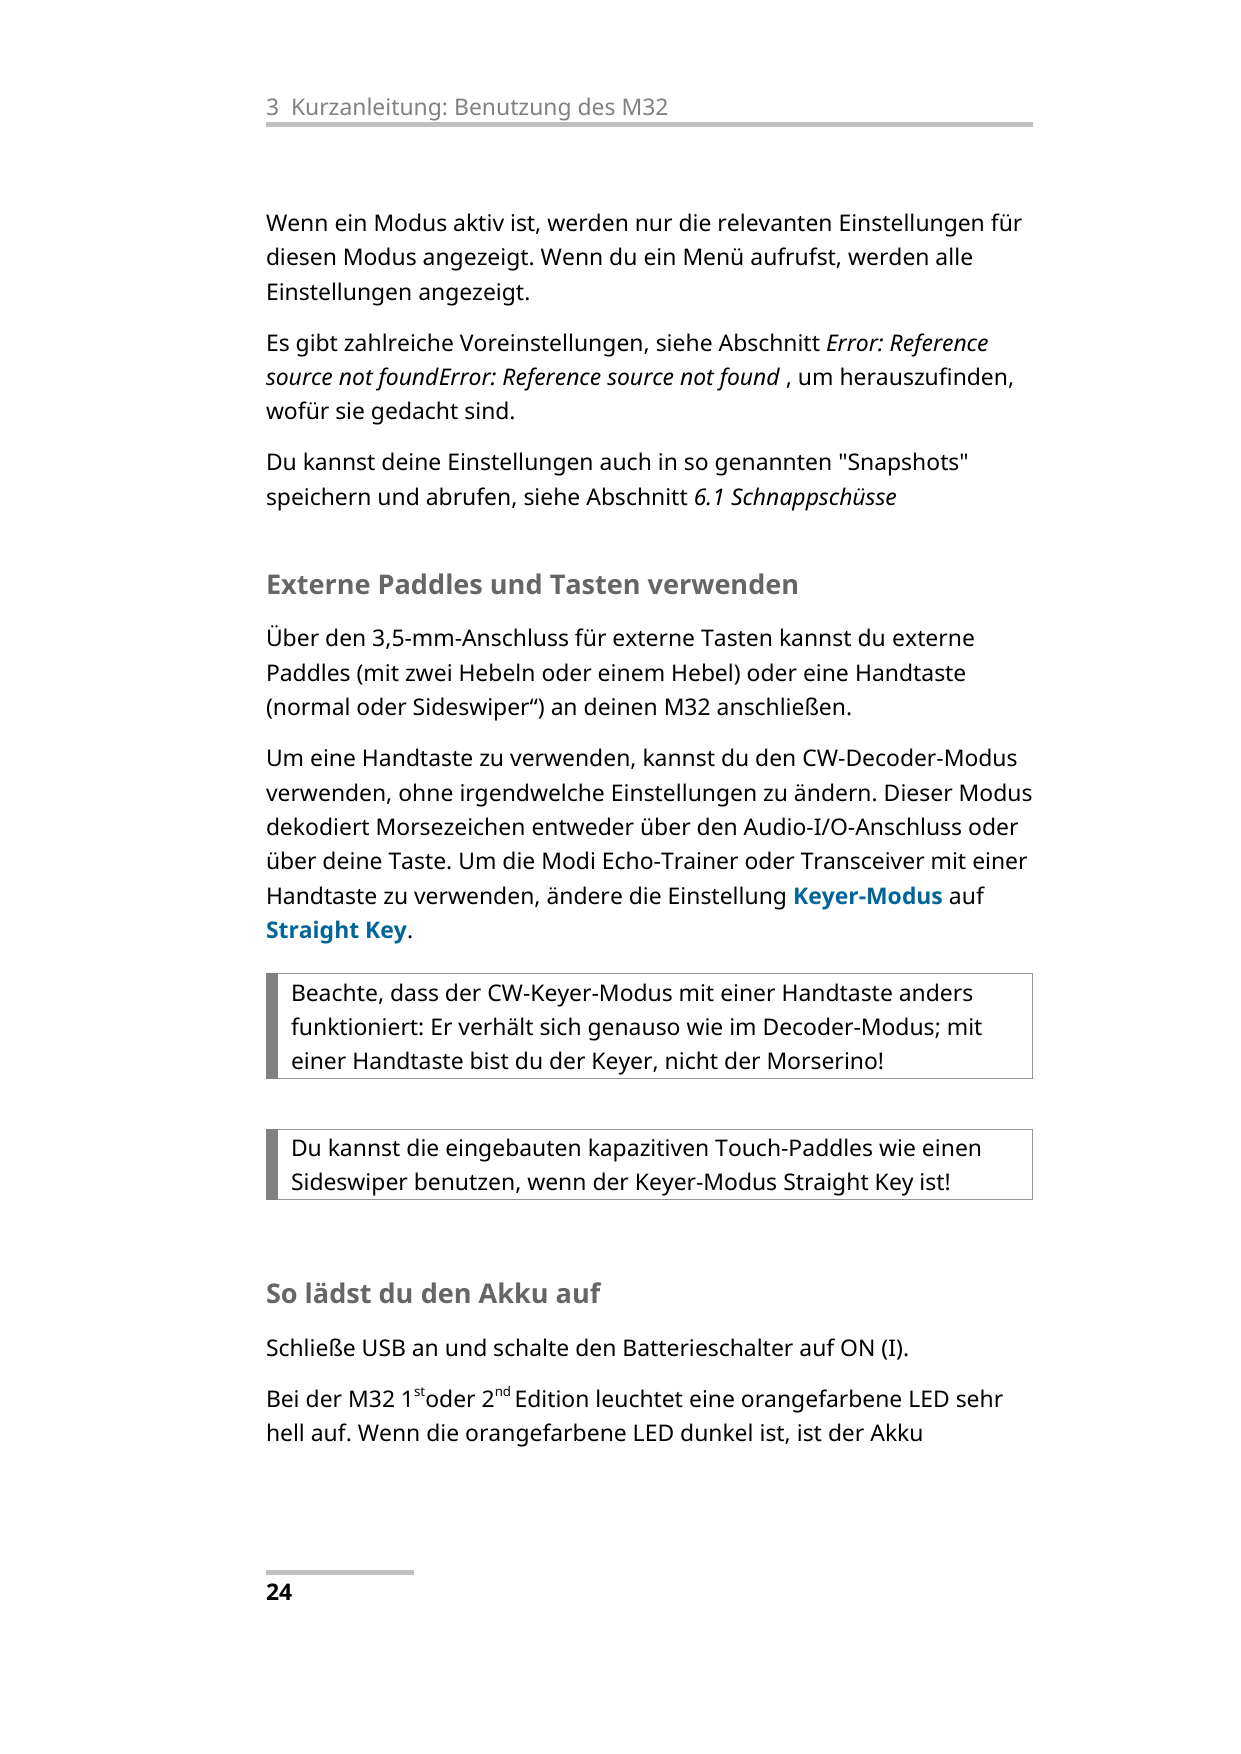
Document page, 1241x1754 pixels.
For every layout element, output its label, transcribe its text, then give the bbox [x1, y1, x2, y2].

text Es gibt zahlreiche Voreinstellungen, siehe Abschnitt Fehler: Verweis nicht gefundenFehler: Verweis nicht gefunden , um herauszufinden, wofür sie gedacht sind. [266, 327, 1033, 427]
text Externe Paddles und Tasten verwenden [266, 565, 1033, 602]
text Bei der M32 1stoder 2nd Edition leuchtet eine orangefarbene LED sehr hell auf. Wenn die orangefarbene LED dunkel ist, ist der Akku [266, 1383, 1033, 1448]
text So lädst du den Akku auf [266, 1274, 1033, 1311]
text Über den 3,5-mm-Anschluss für externe Tasten kannst du externe Paddles (mit zwei Hebeln oder einem Hebel) oder eine Handtaste (normal oder Sideswiper“) an deinen M32 anschließen. [266, 622, 1033, 722]
text Du kannst die eingebauten kapazitiven Touch-Paddles wie einen Sideswiper benutzen, wenn der Keyer-Modus Straight Key ist! [278, 1130, 1032, 1199]
text Schließe USB an und schalte den Batterieschalter auf ON (I). [266, 1332, 1033, 1363]
text Wenn ein Modus aktiv ist, werden nur die relevanten Einstellungen für diesen Modus angezeigt. Wenn du ein Menü aufrufst, werden alle Einstellungen angezeigt. [266, 207, 1033, 307]
text Du kannst deine Einstellungen auch in so genannten "Snapshots" speichern und abrufen, siehe Abschnitt 6.1 Schnappschüsse [266, 446, 1033, 512]
text Um eine Handtaste zu verwenden, kannst du den CW-Decoder-Modus verwenden, ohne irgendwelche Einstellungen zu ändern. Dieser Modus dekodiert Morsezeichen entweder über den Audio-I/O-Anschluss oder über deine Taste. Um die Modi Echo-Trainer oder Transceiver mit einer Handtaste zu verwenden, ändere die Einstellung Keyer-Modus auf Straight Key. [266, 742, 1033, 945]
text Beachte, dass der CW-Keyer-Modus mit einer Handtaste anders funktioniert: Er verhält sich genauso wie im Decoder-Modus; mit einer Handtaste bist du der Keyer, nicht der Morserino! [278, 974, 1032, 1078]
